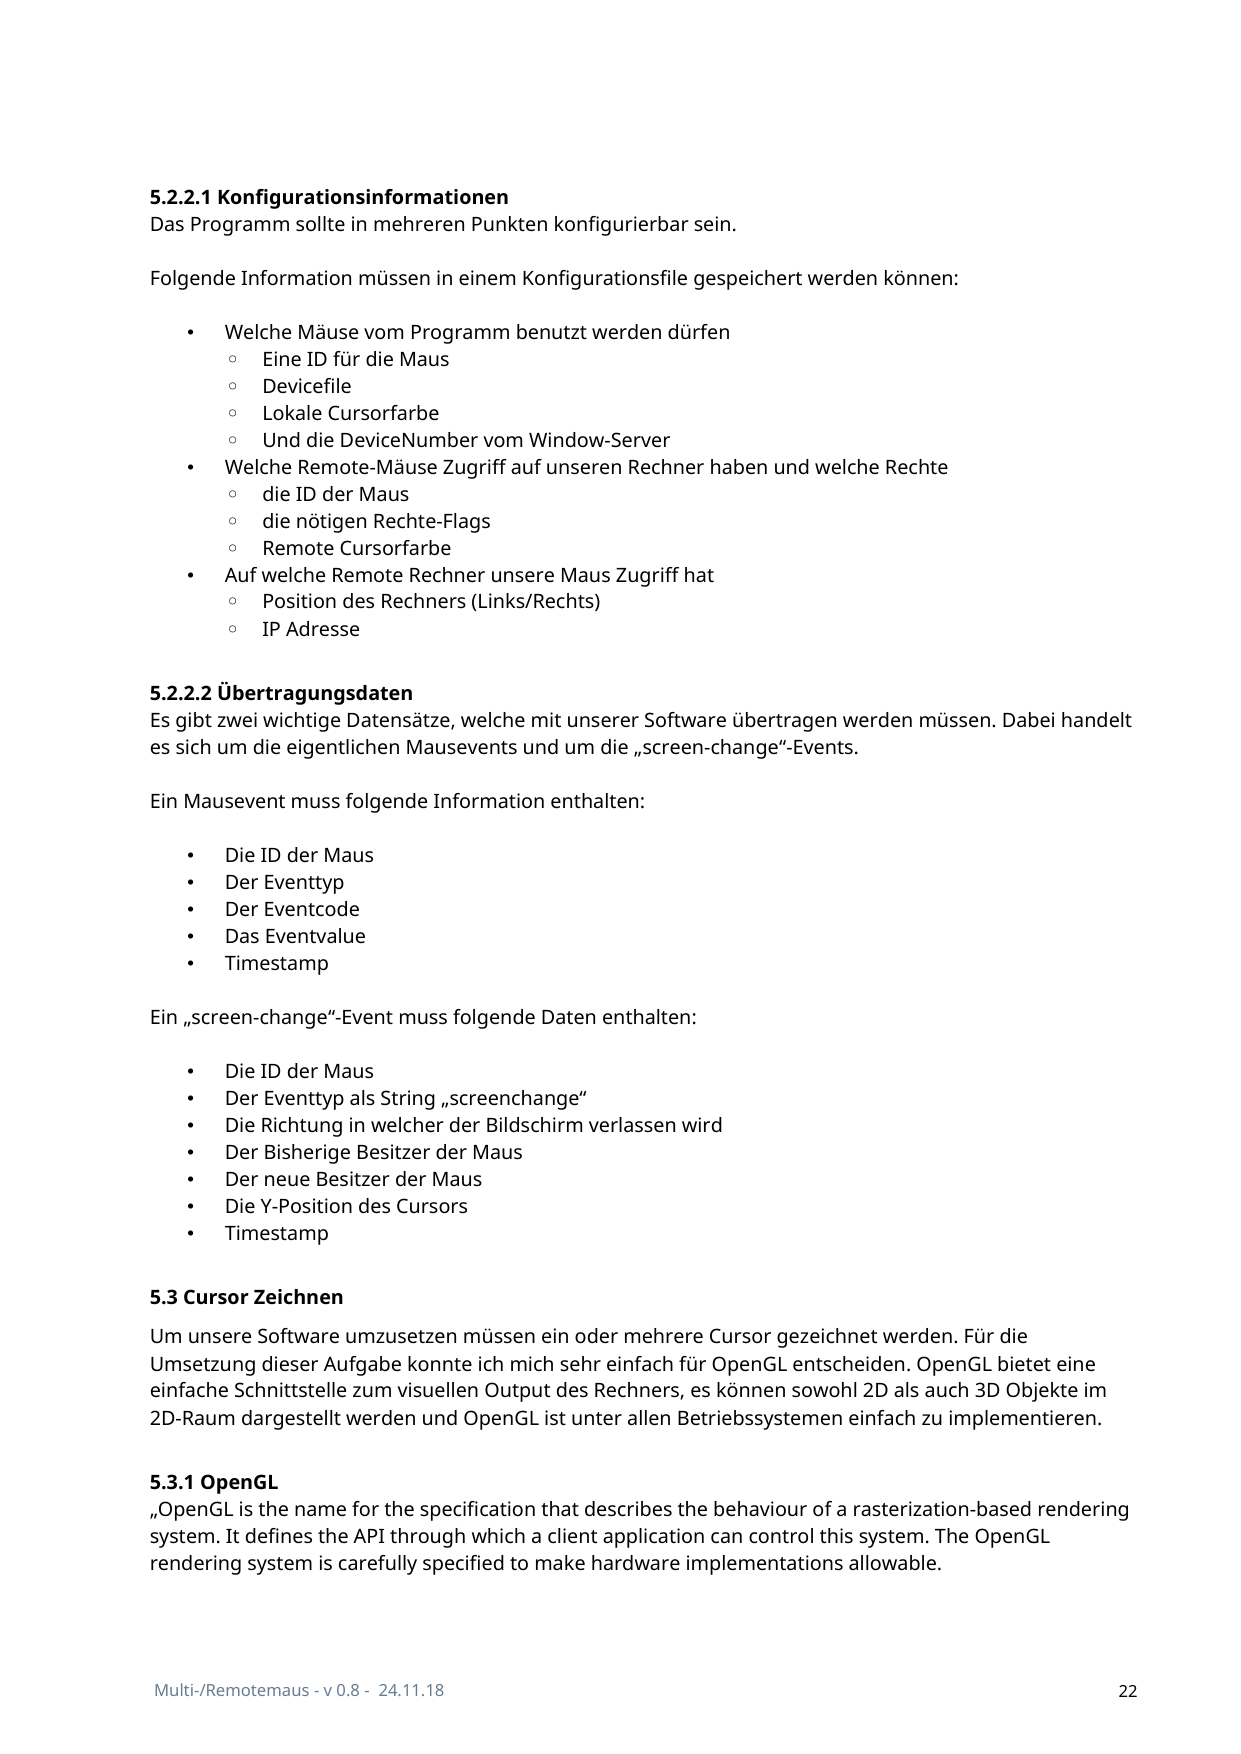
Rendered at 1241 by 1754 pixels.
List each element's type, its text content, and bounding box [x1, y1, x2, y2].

list Der Eventtyp als String „screenchange“ [187, 1084, 1136, 1111]
list IP Adresse [224, 615, 1136, 642]
list Devicefile [224, 372, 1136, 399]
subtitle Übertragungsdaten [149, 679, 1136, 706]
text Um unsere Software umzusetzen müssen ein oder mehrere Cursor gezeichnet werden. Für die Umsetzung dieser Aufgabe konnte ich mich sehr einfach für OpenGL entscheiden. OpenGL bietet eine einfache Schnittstelle zum visuellen Output des Rechners, es können sowohl 2D als auch 3D Objekte im 2D-Raum dargestellt werden und OpenGL ist unter allen Betriebssystemen einfach zu implementieren. [149, 1323, 1136, 1431]
list Welche Mäuse vom Programm benutzt werden dürfen [187, 318, 1136, 345]
list Das Eventvalue [187, 922, 1136, 949]
list Auf welche Remote Rechner unsere Maus Zugriff hat [187, 561, 1136, 588]
list Lokale Cursorfarbe [224, 399, 1136, 426]
list Die Richtung in welcher der Bildschirm verlassen wird [187, 1111, 1136, 1138]
text „OpenGL is the name for the specification that describes the behaviour of a rasterization-based rendering system. It defines the API through which a client application can control this system. The OpenGL rendering system is carefully specified to make hardware implementations allowable. [149, 1495, 1136, 1576]
list Timestamp [187, 1219, 1136, 1246]
text Folgende Information müssen in einem Konfigurationsfile gespeichert werden können: [149, 264, 1136, 291]
list Die Y-Position des Cursors [187, 1192, 1136, 1219]
list Remote Cursorfarbe [224, 534, 1136, 561]
text Das Programm sollte in mehreren Punkten konfigurierbar sein. [149, 210, 1136, 237]
text Es gibt zwei wichtige Datensätze, welche mit unserer Software übertragen werden müssen. Dabei handelt es sich um die eigentlichen Mausevents und um die „screen-change“-Events. [149, 706, 1136, 760]
text Ein Mausevent muss folgende Information enthalten: [149, 787, 1136, 814]
list Der neue Besitzer der Maus [187, 1165, 1136, 1192]
list Die ID der Maus [187, 1057, 1136, 1084]
list Der Eventtyp [187, 868, 1136, 895]
text Ein „screen-change“-Event muss folgende Daten enthalten: [149, 1003, 1136, 1030]
subtitle OpenGL [149, 1468, 1136, 1495]
list Der Bisherige Besitzer der Maus [187, 1138, 1136, 1165]
list Und die DeviceNumber vom Window-Server [224, 426, 1136, 453]
list Timestamp [187, 949, 1136, 976]
list Welche Remote-Mäuse Zugriff auf unseren Rechner haben und welche Rechte [187, 453, 1136, 480]
list die nötigen Rechte-Flags [224, 507, 1136, 534]
subtitle Cursor Zeichnen [149, 1283, 1136, 1310]
list Die ID der Maus [187, 841, 1136, 868]
list Position des Rechners (Links/Rechts) [224, 588, 1136, 615]
list Eine ID für die Maus [224, 345, 1136, 372]
list Der Eventcode [187, 895, 1136, 922]
list die ID der Maus [224, 480, 1136, 507]
subtitle Konfigurationsinformationen [149, 183, 1136, 210]
